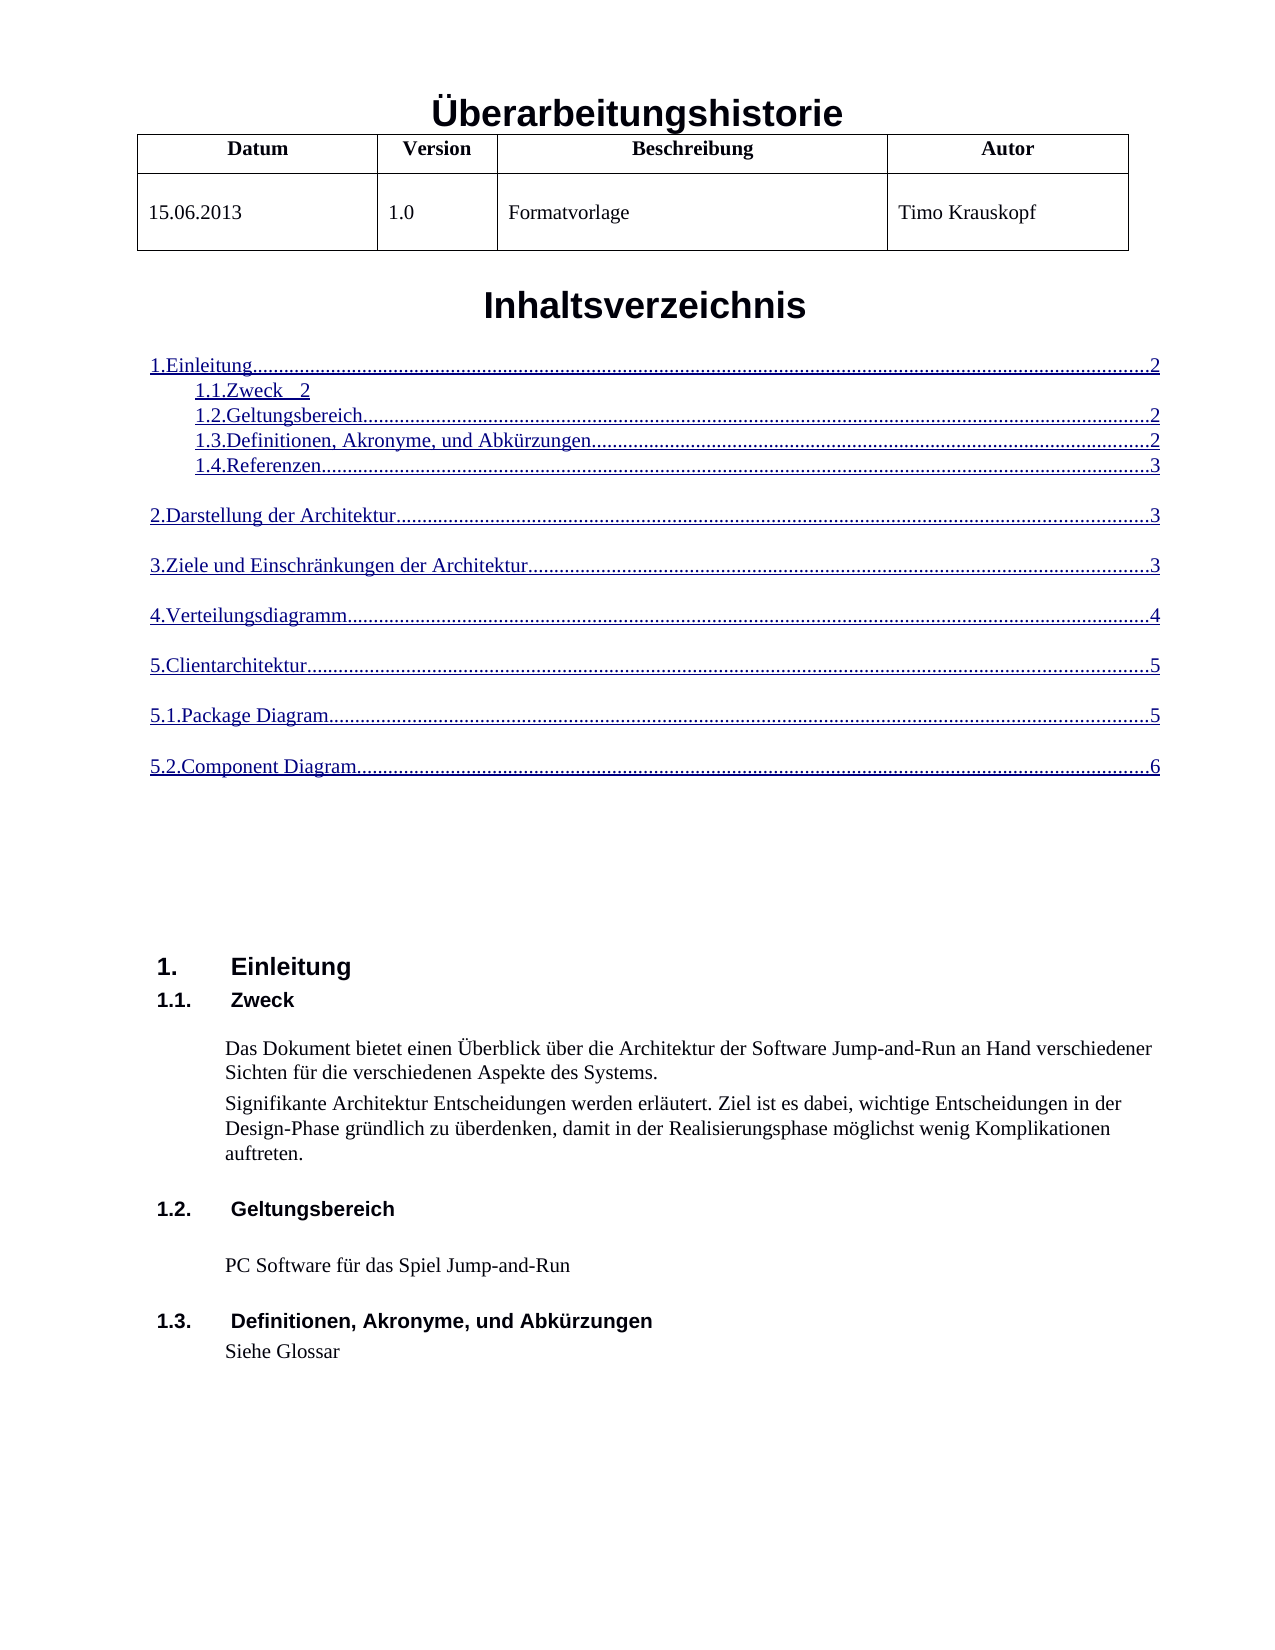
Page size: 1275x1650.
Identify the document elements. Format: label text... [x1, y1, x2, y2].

subtitle Geltungsbereich [157, 1197, 1160, 1221]
table_header Datum [138, 135, 377, 173]
table_cell Formatvorlage [498, 174, 887, 250]
text 5.1.Package Diagram 5 [150, 703, 1160, 724]
subtitle Zweck [157, 988, 1160, 1012]
text 1.Einleitung 2 [150, 352, 1160, 373]
text 3.Ziele und Einschränkungen der Architektur 3 [150, 553, 1160, 574]
table_cell 1.0 [378, 174, 497, 250]
text 2.Darstellung der Architektur 3 [150, 503, 1160, 524]
text 1.4.Referenzen 3 [195, 453, 1160, 474]
table_cell Timo Krauskopf [888, 174, 1128, 250]
text PC Software für das Spiel Jump-and-Run [225, 1253, 1160, 1277]
text 5.Clientarchitektur 5 [150, 653, 1160, 674]
text Überarbeitungshistorie [431, 91, 1160, 134]
table_cell 15.06.2013 [138, 174, 377, 250]
text 1.2.Geltungsbereich 2 [195, 403, 1160, 424]
text 1.1.Zweck 2 [195, 378, 1160, 402]
text 1.3.Definitionen, Akronyme, und Abkürzungen 2 [195, 428, 1160, 449]
text 4.Verteilungsdiagramm 4 [150, 603, 1160, 624]
text Signifikante Architektur Entscheidungen werden erläutert. Ziel ist es dabei, wichtige Entscheidungen in der Design-Phase gründlich zu überdenken, damit in der Realisierungsphase möglichst wenig Komplikationen auftreten. [225, 1091, 1128, 1165]
table_header Autor [888, 135, 1128, 173]
text Siehe Glossar [225, 1339, 1160, 1363]
text Inhaltsverzeichnis [129, 283, 1160, 326]
table_header Version [378, 135, 497, 173]
text Das Dokument bietet einen Überblick über die Architektur der Software Jump-and-Run an Hand verschiedener Sichten für die verschiedenen Aspekte des Systems. [225, 1036, 1160, 1084]
table_header Beschreibung [498, 135, 887, 173]
subtitle Definitionen, Akronyme, und Abkürzungen [157, 1308, 1160, 1332]
text 5.2.Component Diagram 6 [150, 753, 1160, 774]
subtitle Einleitung [157, 952, 1199, 980]
